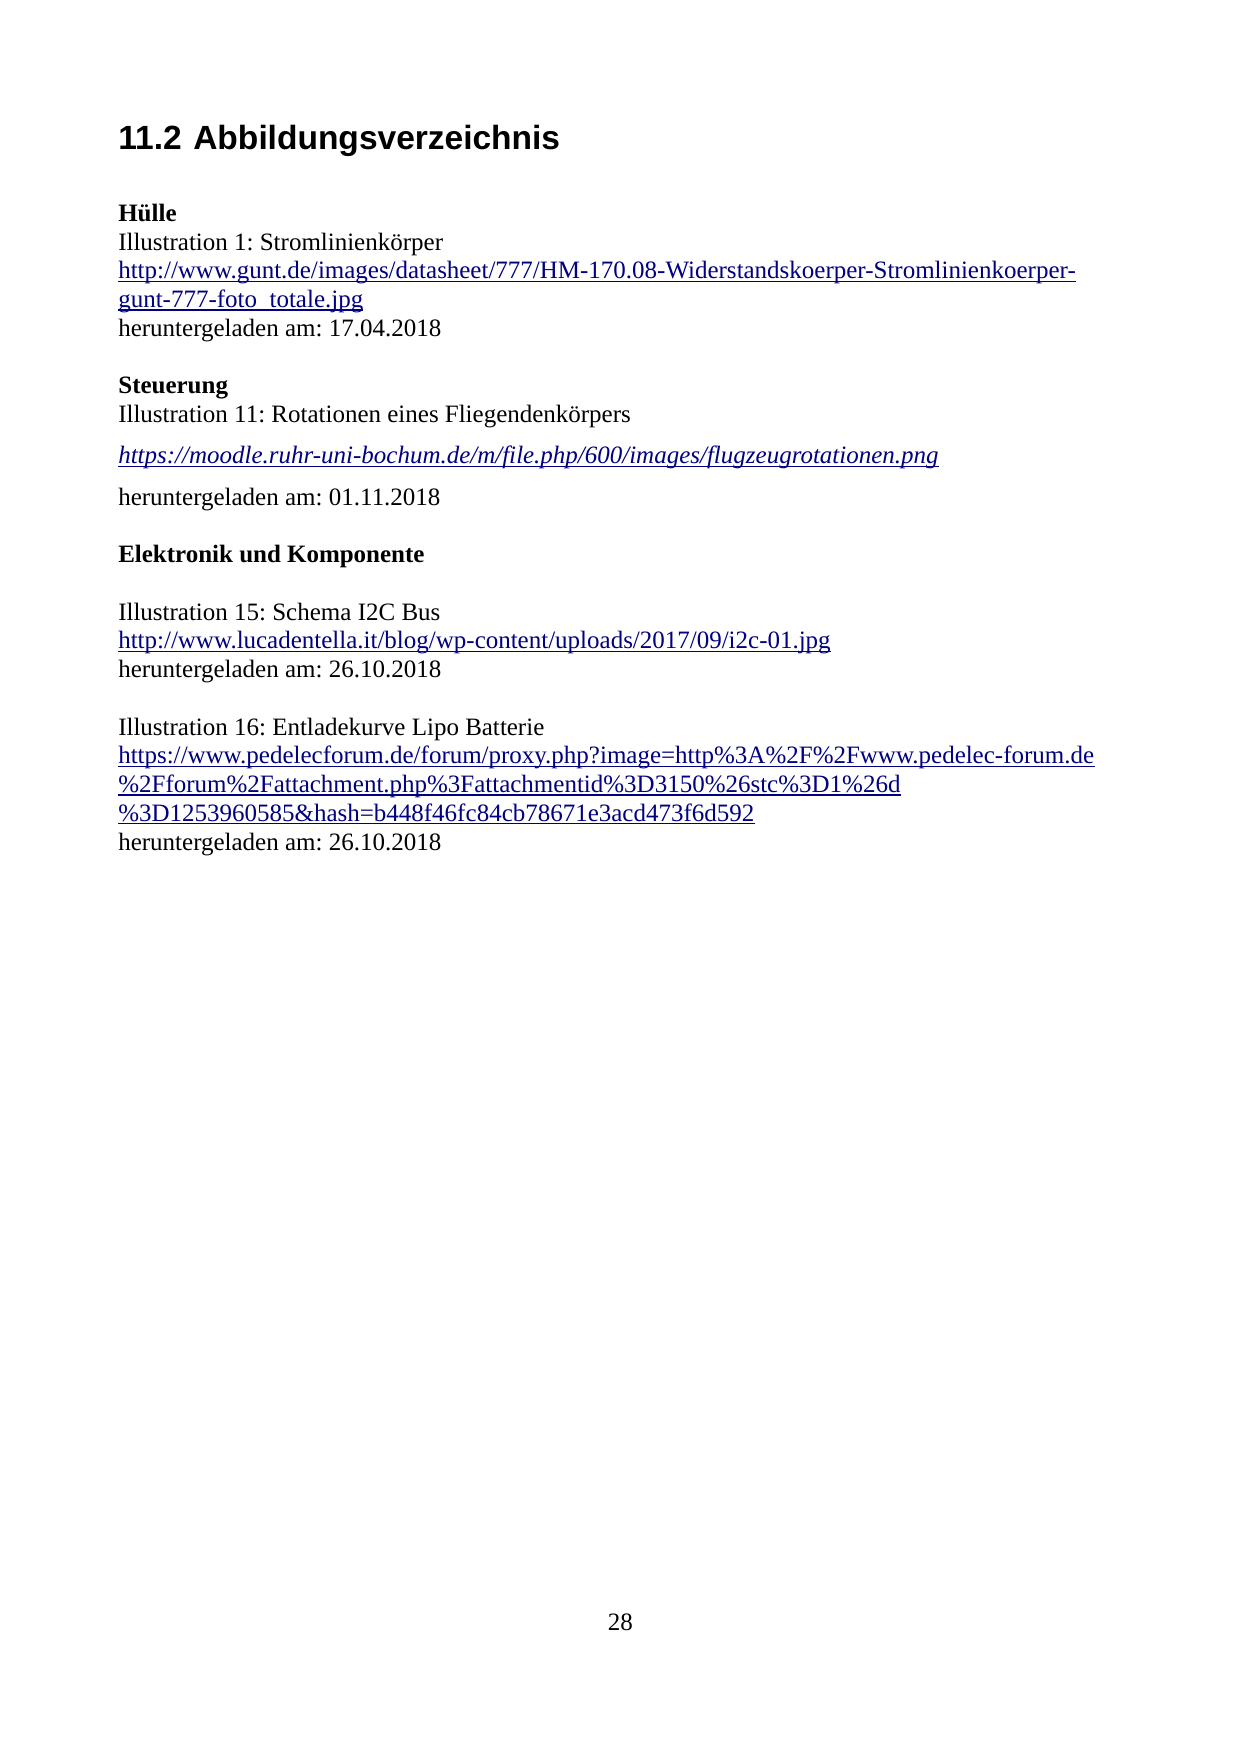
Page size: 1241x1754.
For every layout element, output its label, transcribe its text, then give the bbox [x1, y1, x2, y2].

text http://www.lucadentella.it/blog/wp-content/uploads/2017/09/i2c-01.jpg [118, 626, 1122, 654]
text https://www.pedelecforum.de/forum/proxy.php?image=http%3A%2F%2Fwww.pedelec-forum.de%2Fforum%2Fattachment.php%3Fattachmentid%3D3150%26stc%3D1%26d%3D1253960585&hash=b448f46fc84cb78671e3acd473f6d592 [118, 741, 1122, 827]
text Illustration 16: Entladekurve Lipo Batterie [118, 712, 1122, 741]
text https://moodle.ruhr-uni-bochum.de/m/file.php/600/images/flugzeugrotationen.png [118, 441, 1122, 469]
text heruntergeladen am: 26.10.2018 [118, 654, 1122, 683]
text Illustration 1: Stromlinienkörper [118, 227, 1122, 256]
text heruntergeladen am: 17.04.2018 [118, 313, 1122, 342]
text Hülle [118, 198, 1122, 227]
text Steuerung [118, 371, 1122, 399]
text heruntergeladen am: 26.10.2018 [118, 827, 1122, 856]
text Elektronik und Komponente [118, 539, 1122, 568]
text Illustration 15: Schema I2C Bus [118, 597, 1122, 626]
text heruntergeladen am: 01.11.2018 [118, 482, 1122, 511]
text Illustration 11: Rotationen eines Fliegendenkörpers [118, 399, 1122, 428]
text http://www.gunt.de/images/datasheet/777/HM-170.08-Widerstandskoerper-Stromlinienkoerper-gunt-777-foto_totale.jpg [118, 256, 1122, 313]
subtitle Abbildungsverzeichnis [118, 118, 1122, 157]
